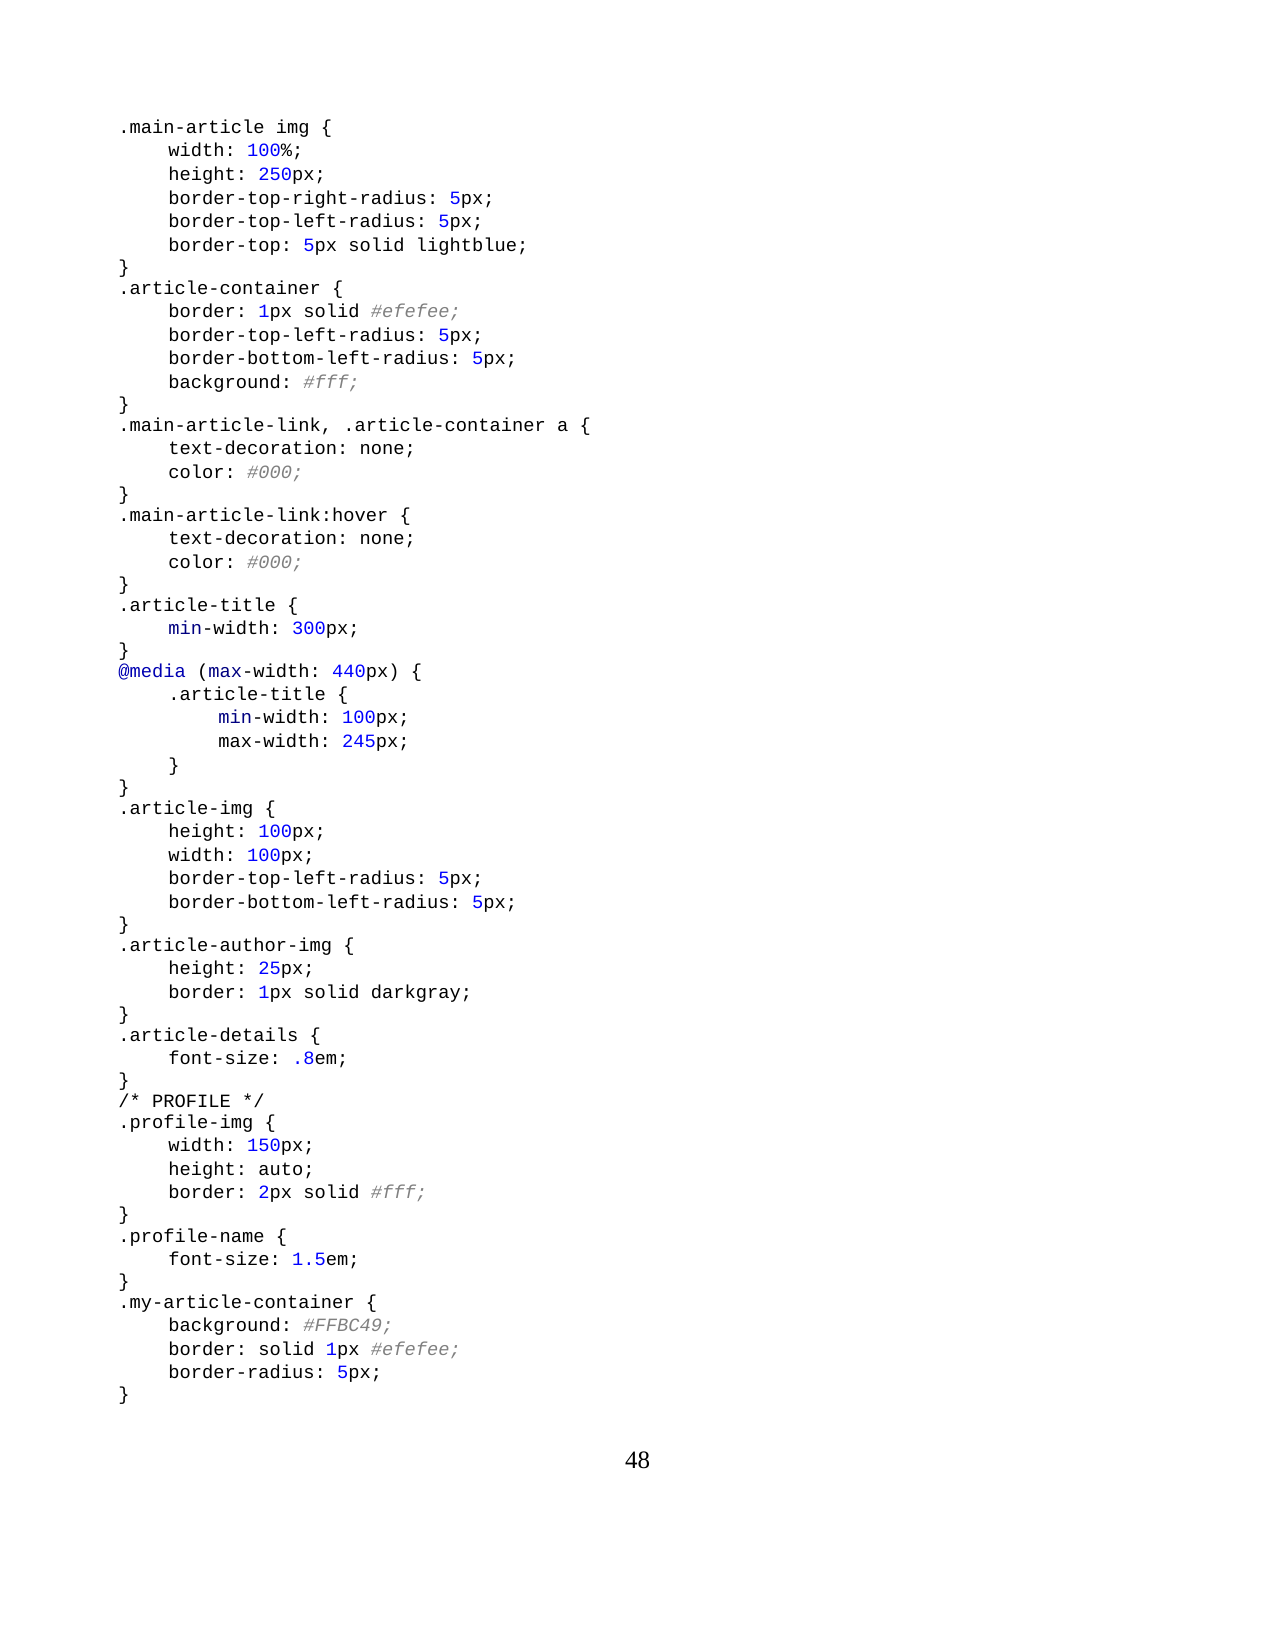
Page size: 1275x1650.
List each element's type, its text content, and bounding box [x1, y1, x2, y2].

text border-top-left-radius: 5px; [118, 210, 1157, 234]
text background: #fff; [118, 371, 1157, 395]
text width: 100%; [118, 139, 1157, 163]
text } [118, 1385, 1157, 1406]
text min-width: 300px; [118, 617, 1157, 640]
text } [118, 754, 1157, 777]
text height: auto; [118, 1158, 1157, 1182]
text } [118, 258, 1157, 279]
text } [118, 574, 1157, 596]
text .my-article-container { [118, 1293, 1157, 1314]
text .article-container { [118, 279, 1157, 300]
text border-bottom-left-radius: 5px; [118, 347, 1157, 371]
text font-size: .8em; [118, 1047, 1157, 1071]
text } [118, 484, 1157, 506]
text .main-article-link:hover { [118, 506, 1157, 527]
text } [118, 1271, 1157, 1293]
text border: 1px solid #efefee; [118, 300, 1157, 324]
text border-top-left-radius: 5px; [118, 324, 1157, 347]
text /* PROFILE */ [118, 1092, 1157, 1113]
text } [118, 395, 1157, 416]
text } [118, 777, 1157, 799]
text .article-title { [118, 683, 1157, 707]
text border-top: 5px solid lightblue; [118, 234, 1157, 258]
text .article-author-img { [118, 936, 1157, 957]
text border: 2px solid #fff; [118, 1182, 1157, 1205]
text border-top-right-radius: 5px; [118, 187, 1157, 210]
text } [118, 640, 1157, 662]
text max-width: 245px; [118, 730, 1157, 754]
text background: #FFBC49; [118, 1314, 1157, 1337]
text .article-img { [118, 799, 1157, 820]
text text-decoration: none; [118, 437, 1157, 461]
text color: #000; [118, 551, 1157, 574]
text .article-details { [118, 1026, 1157, 1047]
text } [118, 1071, 1157, 1092]
text .profile-img { [118, 1113, 1157, 1134]
text height: 100px; [118, 820, 1157, 844]
text font-size: 1.5em; [118, 1248, 1157, 1271]
text border: 1px solid darkgray; [118, 981, 1157, 1004]
text height: 250px; [118, 163, 1157, 187]
text border-radius: 5px; [118, 1361, 1157, 1385]
text width: 150px; [118, 1134, 1157, 1158]
text text-decoration: none; [118, 527, 1157, 551]
text border-bottom-left-radius: 5px; [118, 891, 1157, 914]
text height: 25px; [118, 957, 1157, 981]
text } [118, 1004, 1157, 1026]
text .main-article-link, .article-container a { [118, 416, 1157, 437]
text .main-article img { [118, 118, 1157, 139]
text .article-title { [118, 596, 1157, 617]
text @media (max-width: 440px) { [118, 662, 1157, 683]
text .profile-name { [118, 1226, 1157, 1248]
text } [118, 914, 1157, 936]
text width: 100px; [118, 844, 1157, 867]
text border-top-left-radius: 5px; [118, 867, 1157, 891]
text border: solid 1px #efefee; [118, 1337, 1157, 1361]
text min-width: 100px; [118, 707, 1157, 730]
text } [118, 1205, 1157, 1226]
text color: #000; [118, 461, 1157, 484]
